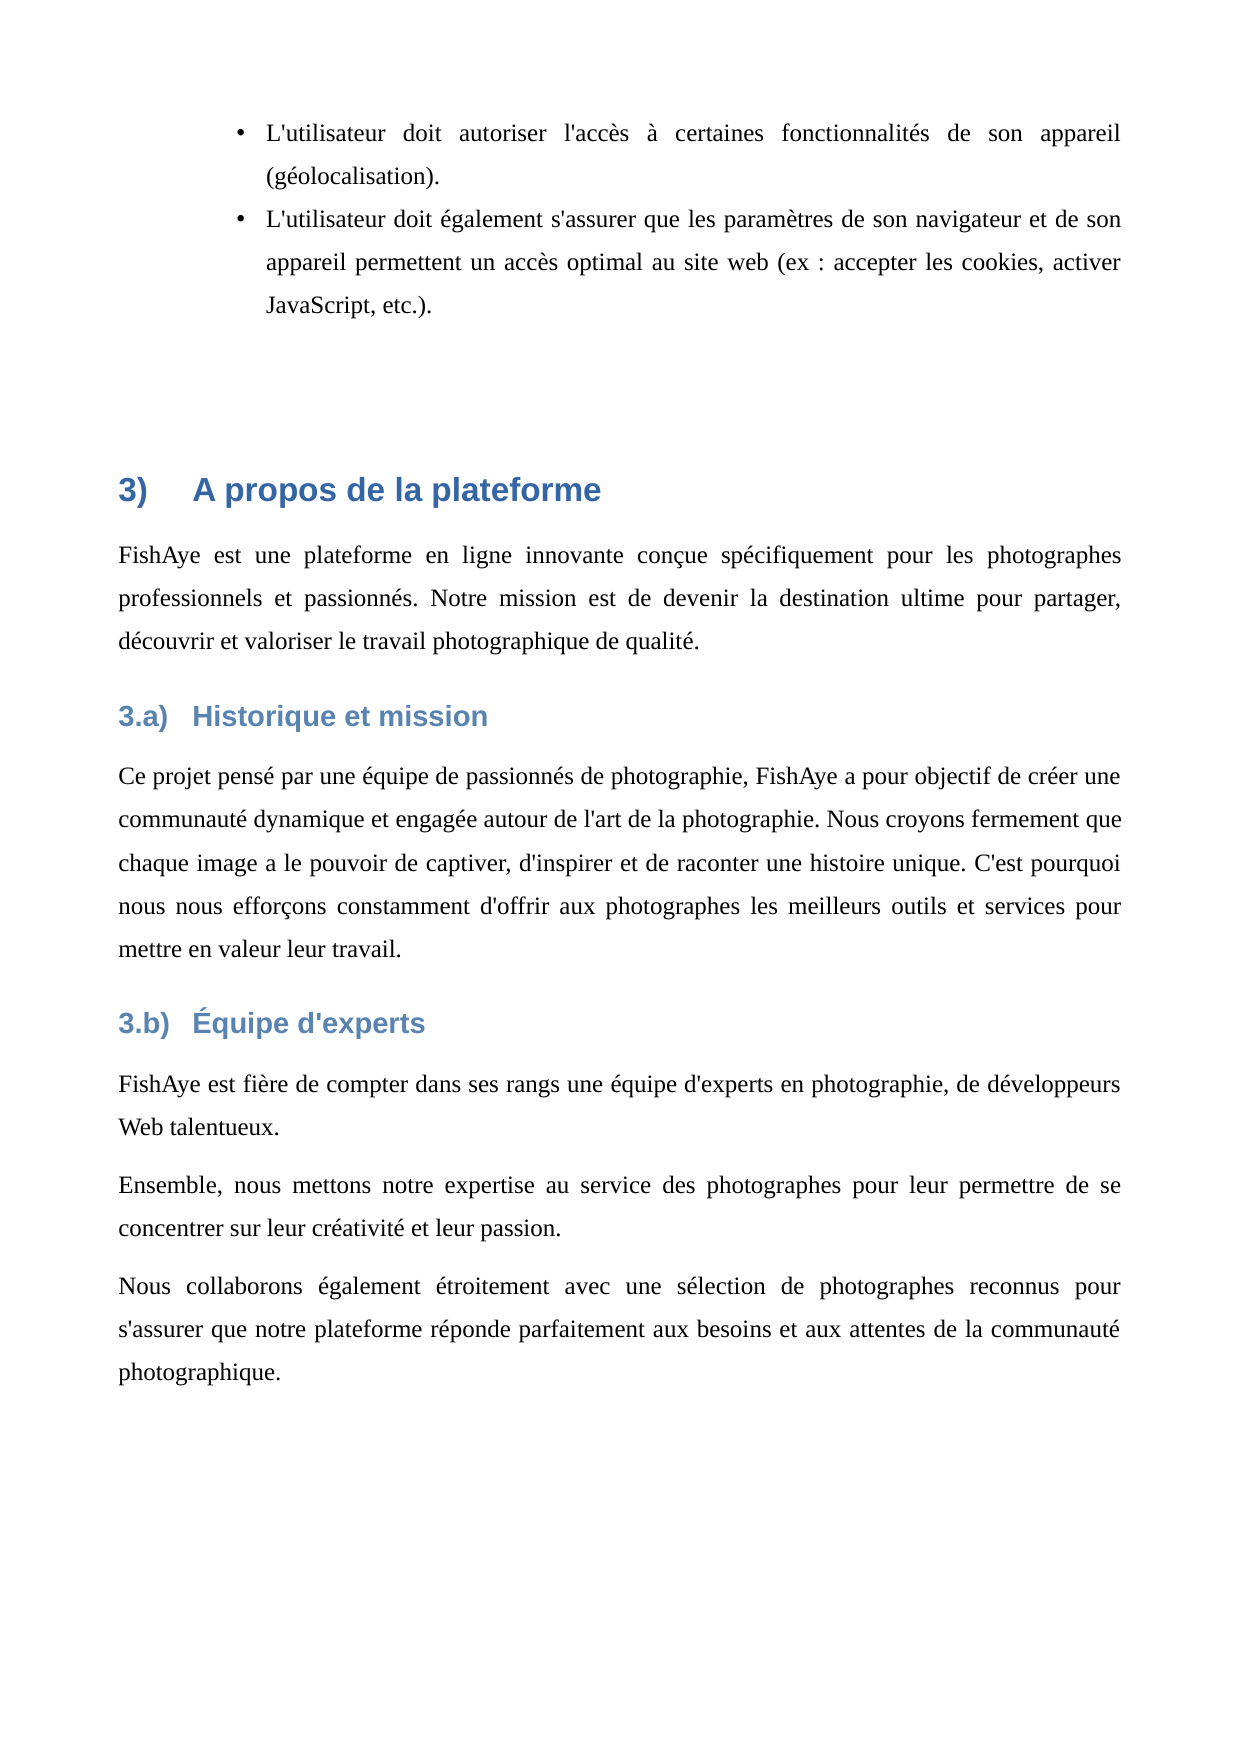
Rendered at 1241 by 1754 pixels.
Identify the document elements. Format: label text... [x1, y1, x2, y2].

subtitle Historique et mission [118, 699, 1122, 732]
subtitle A propos de la plateforme [118, 470, 1122, 508]
text Ensemble, nous mettons notre expertise au service des photographes pour leur permettre de se concentrer sur leur créativité et leur passion. [118, 1170, 1122, 1242]
text FishAye est une plateforme en ligne innovante conçue spécifiquement pour les photographes professionnels et passionnés. Notre mission est de devenir la destination ultime pour partager, découvrir et valoriser le travail photographique de qualité. [118, 540, 1122, 655]
list L'utilisateur doit également s'assurer que les paramètres de son navigateur et de son appareil permettent un accès optimal au site web (ex : accepter les cookies, activer JavaScript, etc.). [236, 204, 1122, 319]
text FishAye est fière de compter dans ses rangs une équipe d'experts en photographie, de développeurs Web talentueux. [118, 1069, 1122, 1141]
subtitle Équipe d'experts [118, 1006, 1122, 1040]
text Nous collaborons également étroitement avec une sélection de photographes reconnus pour s'assurer que notre plateforme réponde parfaitement aux besoins et aux attentes de la communauté photographique. [118, 1271, 1122, 1386]
text Ce projet pensé par une équipe de passionnés de photographie, FishAye a pour objectif de créer une communauté dynamique et engagée autour de l'art de la photographie. Nous croyons fermement que chaque image a le pouvoir de captiver, d'inspirer et de raconter une histoire unique. C'est pourquoi nous nous efforçons constamment d'offrir aux photographes les meilleurs outils et services pour mettre en valeur leur travail. [118, 761, 1122, 963]
list L'utilisateur doit autoriser l'accès à certaines fonctionnalités de son appareil (géolocalisation). [236, 118, 1122, 190]
